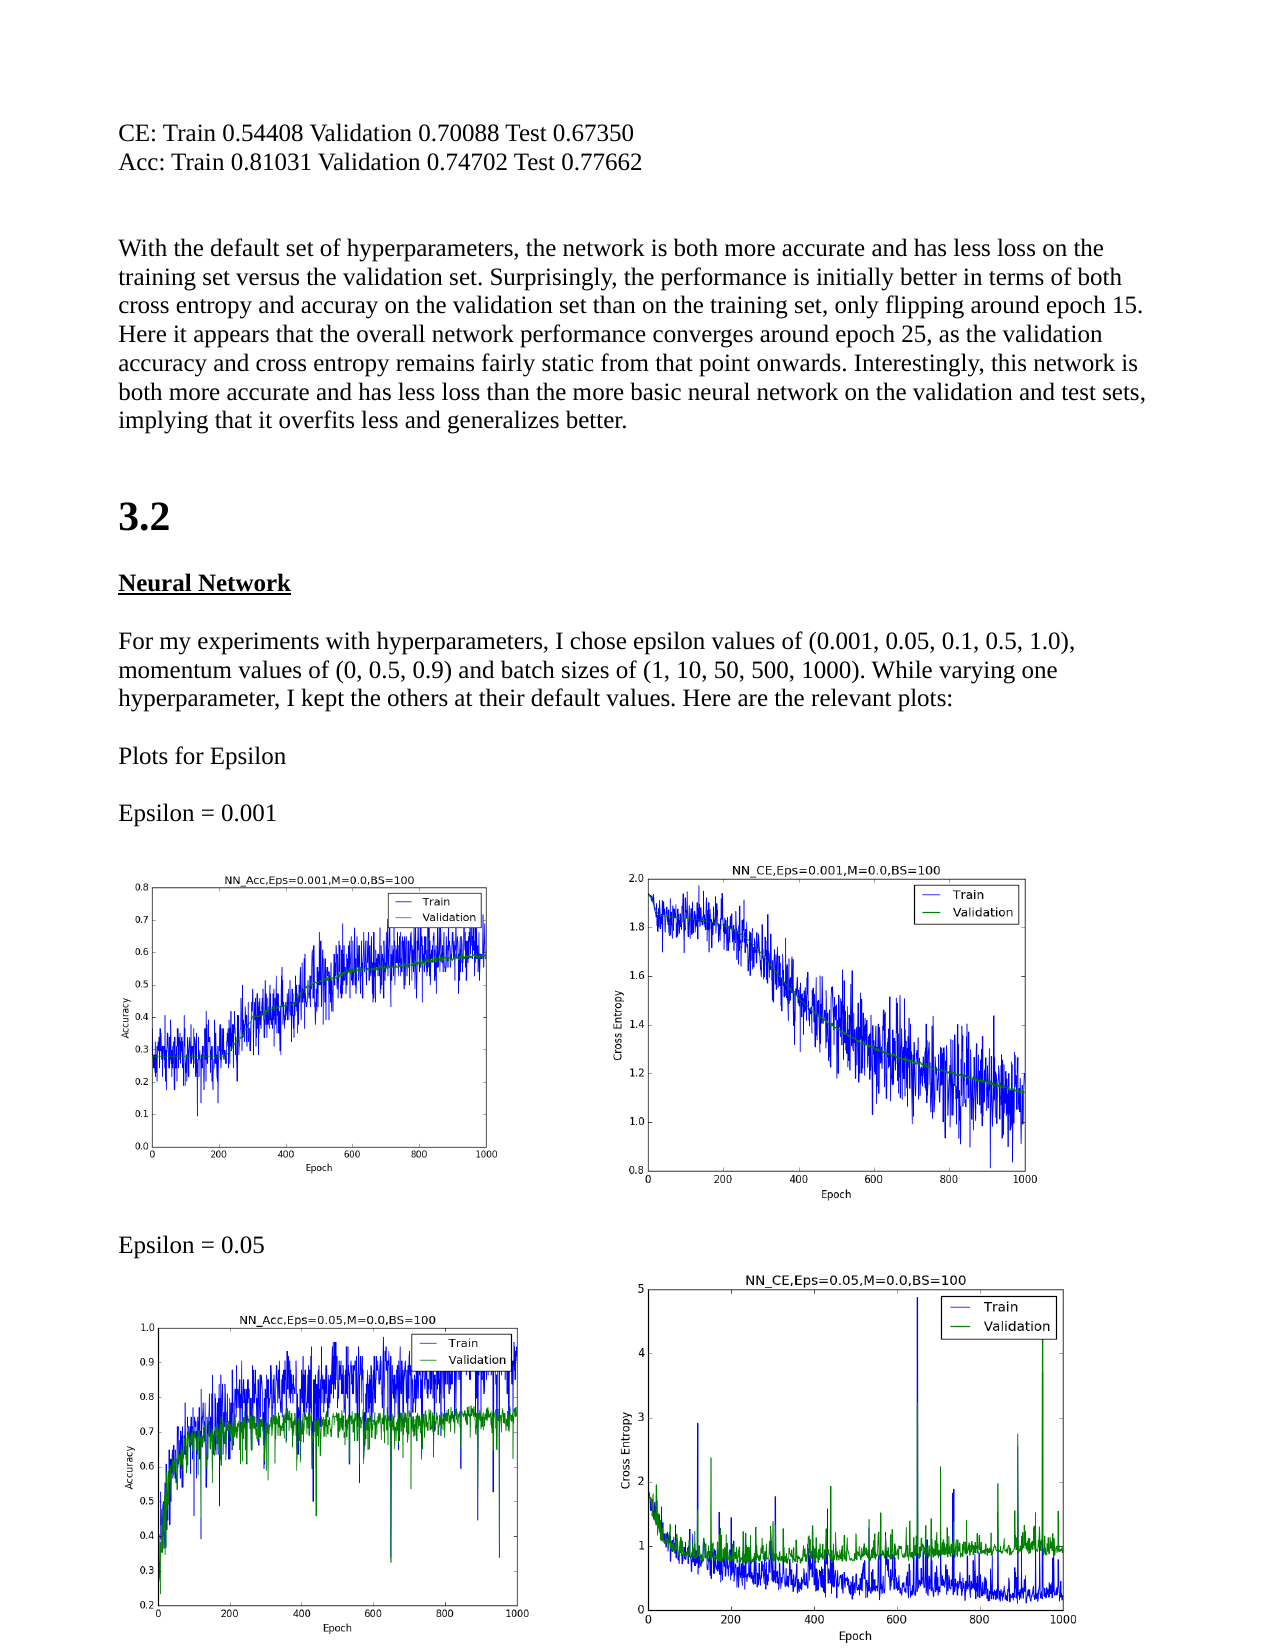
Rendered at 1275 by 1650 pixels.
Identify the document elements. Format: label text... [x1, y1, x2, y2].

text Neural Network [118, 568, 1157, 597]
text Acc: Train 0.81031 Validation 0.74702 Test 0.77662 [118, 147, 1157, 176]
text With the default set of hyperparameters, the network is both more accurate and has less loss on the training set versus the validation set. Surprisingly, the performance is initially better in terms of both cross entropy and accuray on the validation set than on the training set, only flipping around epoch 15. Here it appears that the overall network performance converges around epoch 25, as the validation accuracy and cross entropy remains fairly static from that point onwards. Interestingly, this network is both more accurate and has less loss than the more basic neural network on the validation and test sets, implying that it overfits less and generalizes better. [118, 233, 1157, 434]
picture [581, 1249, 1116, 1650]
text Epsilon = 0.001 [118, 798, 1157, 827]
picture [100, 1293, 563, 1640]
text Plots for Epsilon [118, 741, 1157, 770]
text For my experiments with hyperparameters, I chose epsilon values of (0.001, 0.05, 0.1, 0.5, 1.0), momentum values of (0, 0.5, 0.9) and batch sizes of (1, 10, 50, 500, 1000). While varying one hyperparameter, I kept the others at their default values. Here are the relevant plots: [118, 626, 1157, 712]
picture [587, 842, 1073, 1207]
text 3.2 [118, 492, 1157, 540]
picture [98, 856, 529, 1179]
text Epsilon = 0.05 [118, 1230, 1157, 1258]
text CE: Train 0.54408 Validation 0.70088 Test 0.67350 [118, 118, 1157, 147]
